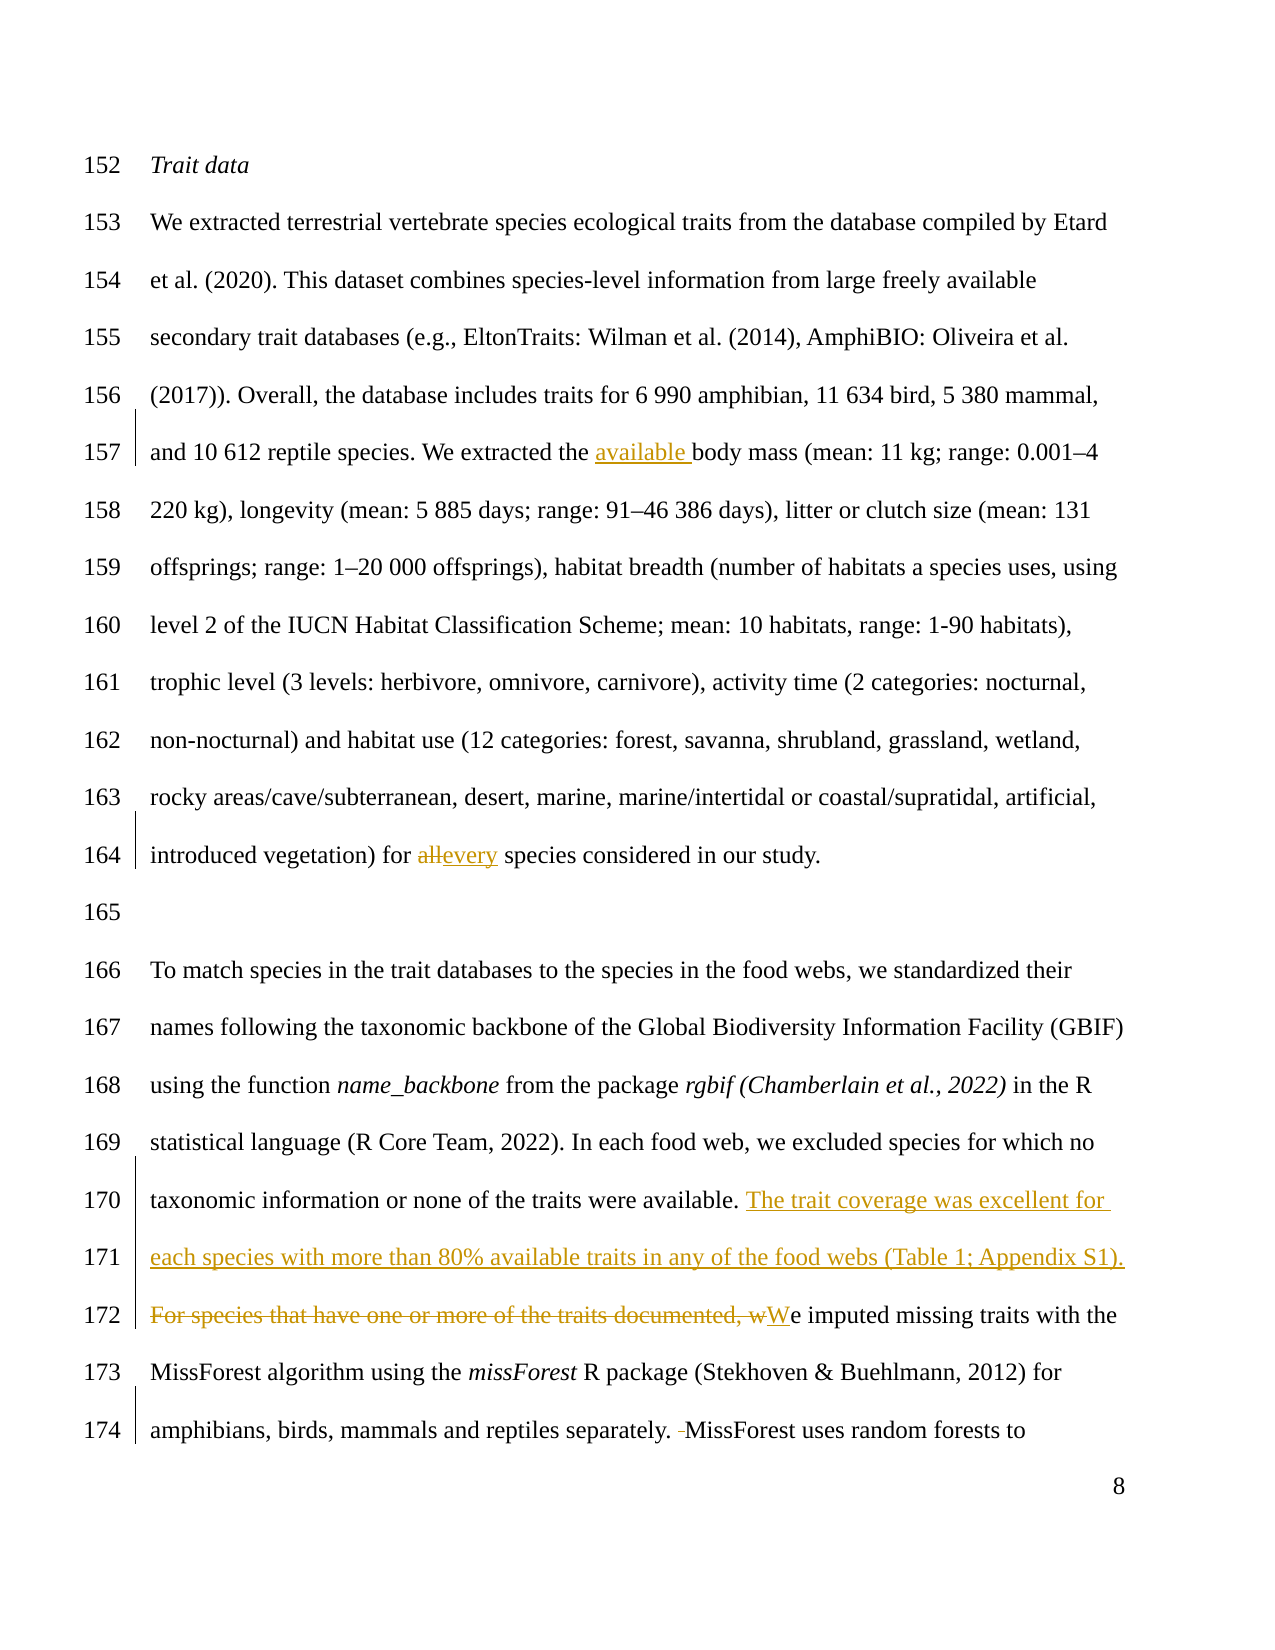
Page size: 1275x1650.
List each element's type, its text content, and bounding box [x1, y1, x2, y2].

text To match species in the trait databases to the species in the food webs, we standardized their names following the taxonomic backbone of the Global Biodiversity Information Facility (GBIF) using the function name_backbone from the package rgbif (Chamberlain et al., 2022) in the R statistical language (R Core Team, 2022). In each food web, we excluded species for which no taxonomic information or none of the traits were available. The trait coverage was excellent for each species with more than 80% available traits in any of the food webs (Table 1; Appendix S1). We imputed missing traits with the MissForest algorithm using the missForest R package (Stekhoven & Buehlmann, 2012) for amphibians, birds, mammals and reptiles separately. MissForest uses random forests to iteratively predict missing data from the known data. Each random forest uses a different trait as response variable and the remaining traits as predictors. [150, 1269, 1125, 1444]
text Trait data [150, 150, 1125, 179]
text To match species in the trait databases to the species in the food webs, we standardized their names following the taxonomic backbone of the Global Biodiversity Information Facility (GBIF) using the function name_backbone from the package rgbif (Chamberlain et al., 2022) in the R statistical language (R Core Team, 2022). In each food web, we excluded species for which no taxonomic information or none of the traits were available. The trait coverage was excellent for each species with more than 80% available traits in any of the food webs (Table 1; Appendix S1). We imputed missing traits with the MissForest algorithm using the missForest R package (Stekhoven & Buehlmann, 2012) for amphibians, birds, mammals and reptiles separately. MissForest uses random forests to iteratively predict missing data from the known data. Each random forest uses a different trait as response variable and the remaining traits as predictors. [150, 955, 1125, 1267]
text We extracted terrestrial vertebrate species ecological traits from the database compiled by Etard et al. (2020). This dataset combines species-level information from large freely available secondary trait databases (e.g., EltonTraits: Wilman et al. (2014), AmphiBIO: Oliveira et al. (2017)). Overall, the database includes traits for 6 990 amphibian, 11 634 bird, 5 380 mammal, and 10 612 reptile species. We extracted the available body mass (mean: 11 kg; range: 0.001–4 220 kg), longevity (mean: 5 885 days; range: 91–46 386 days), litter or clutch size (mean: 131 offsprings; range: 1–20 000 offsprings), habitat breadth (number of habitats a species uses, using level 2 of the IUCN Habitat Classification Scheme; mean: 10 habitats, range: 1-90 habitats), trophic level (3 levels: herbivore, omnivore, carnivore), activity time (2 categories: nocturnal, non-nocturnal) and habitat use (12 categories: forest, savanna, shrubland, grassland, wetland, rocky areas/cave/subterranean, desert, marine, marine/intertidal or coastal/supratidal, artificial, introduced vegetation) for every species considered in our study. [150, 207, 1125, 869]
